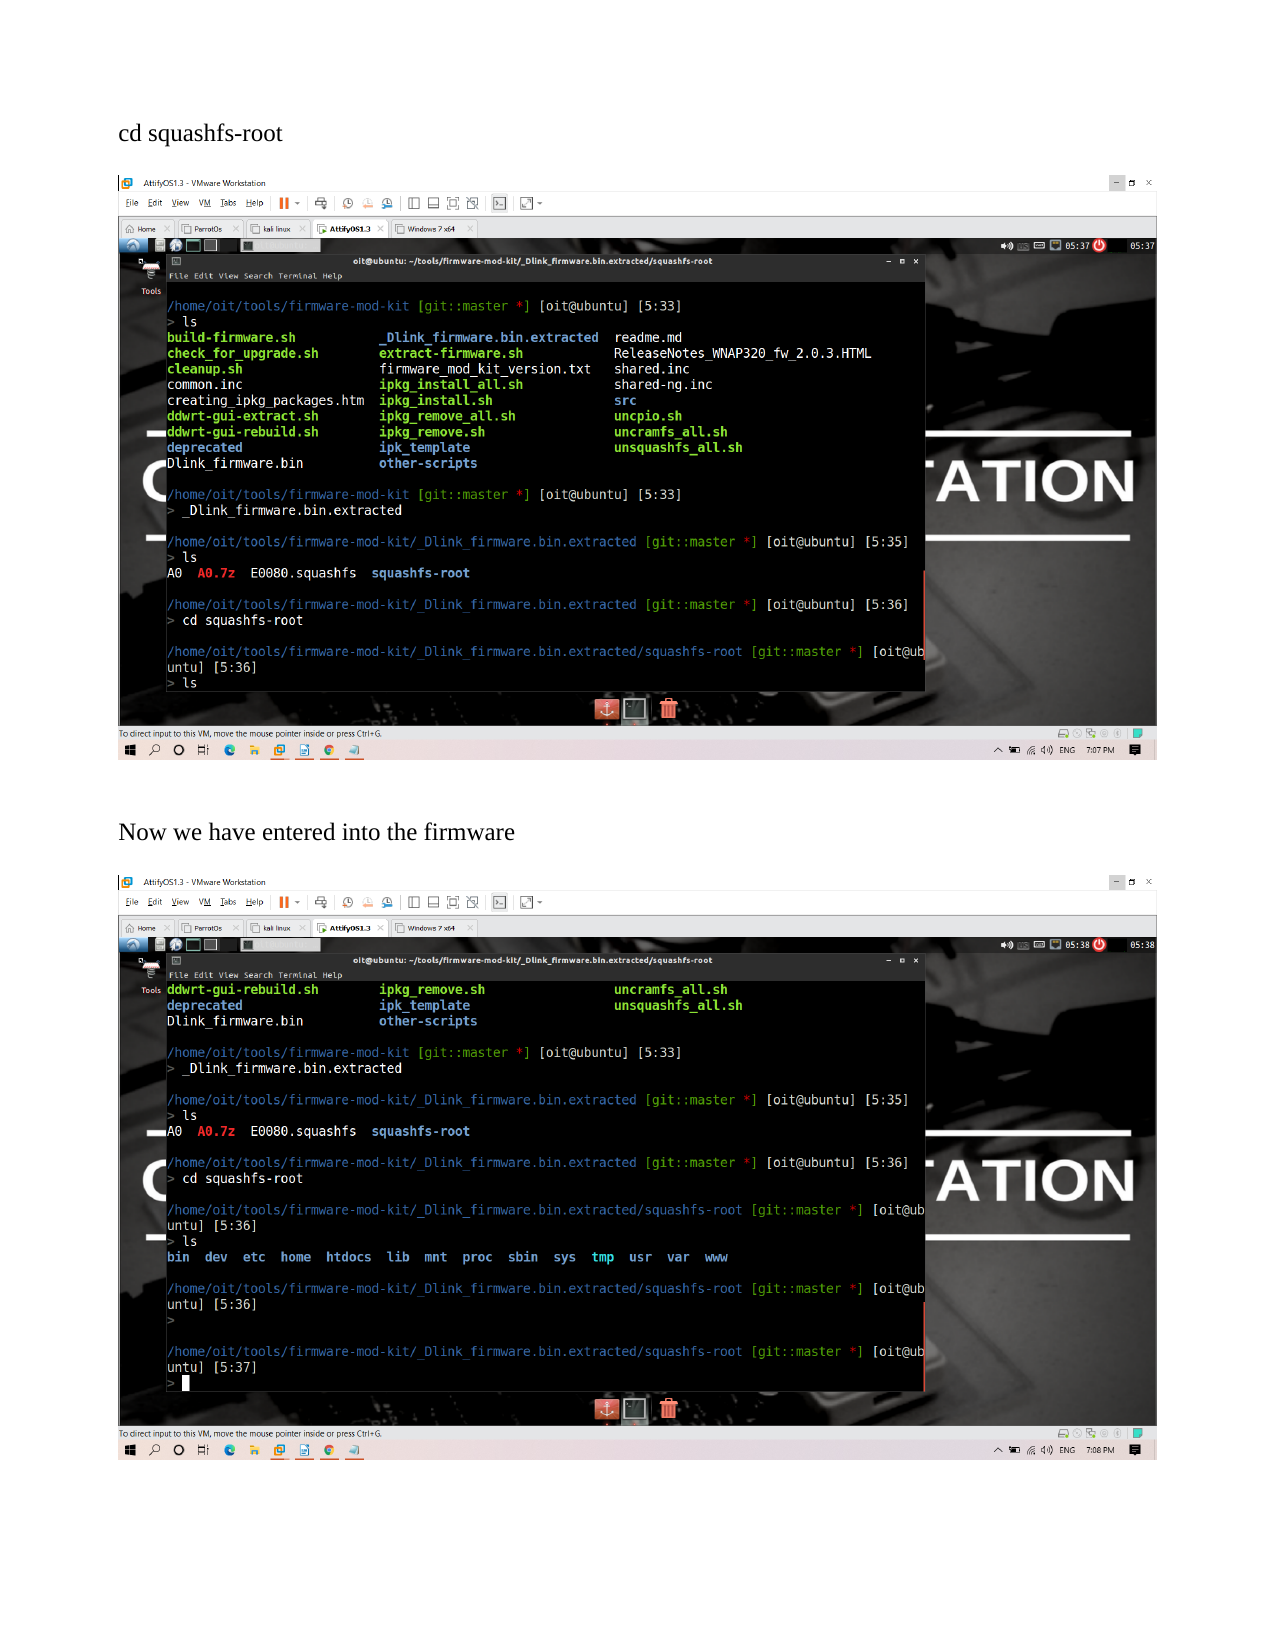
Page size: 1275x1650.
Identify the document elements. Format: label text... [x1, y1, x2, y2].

text cd squashfs-root [118, 118, 1157, 147]
picture [118, 175, 1157, 760]
text Now we have entered into the firmware [118, 817, 1157, 846]
picture [118, 875, 1157, 1460]
